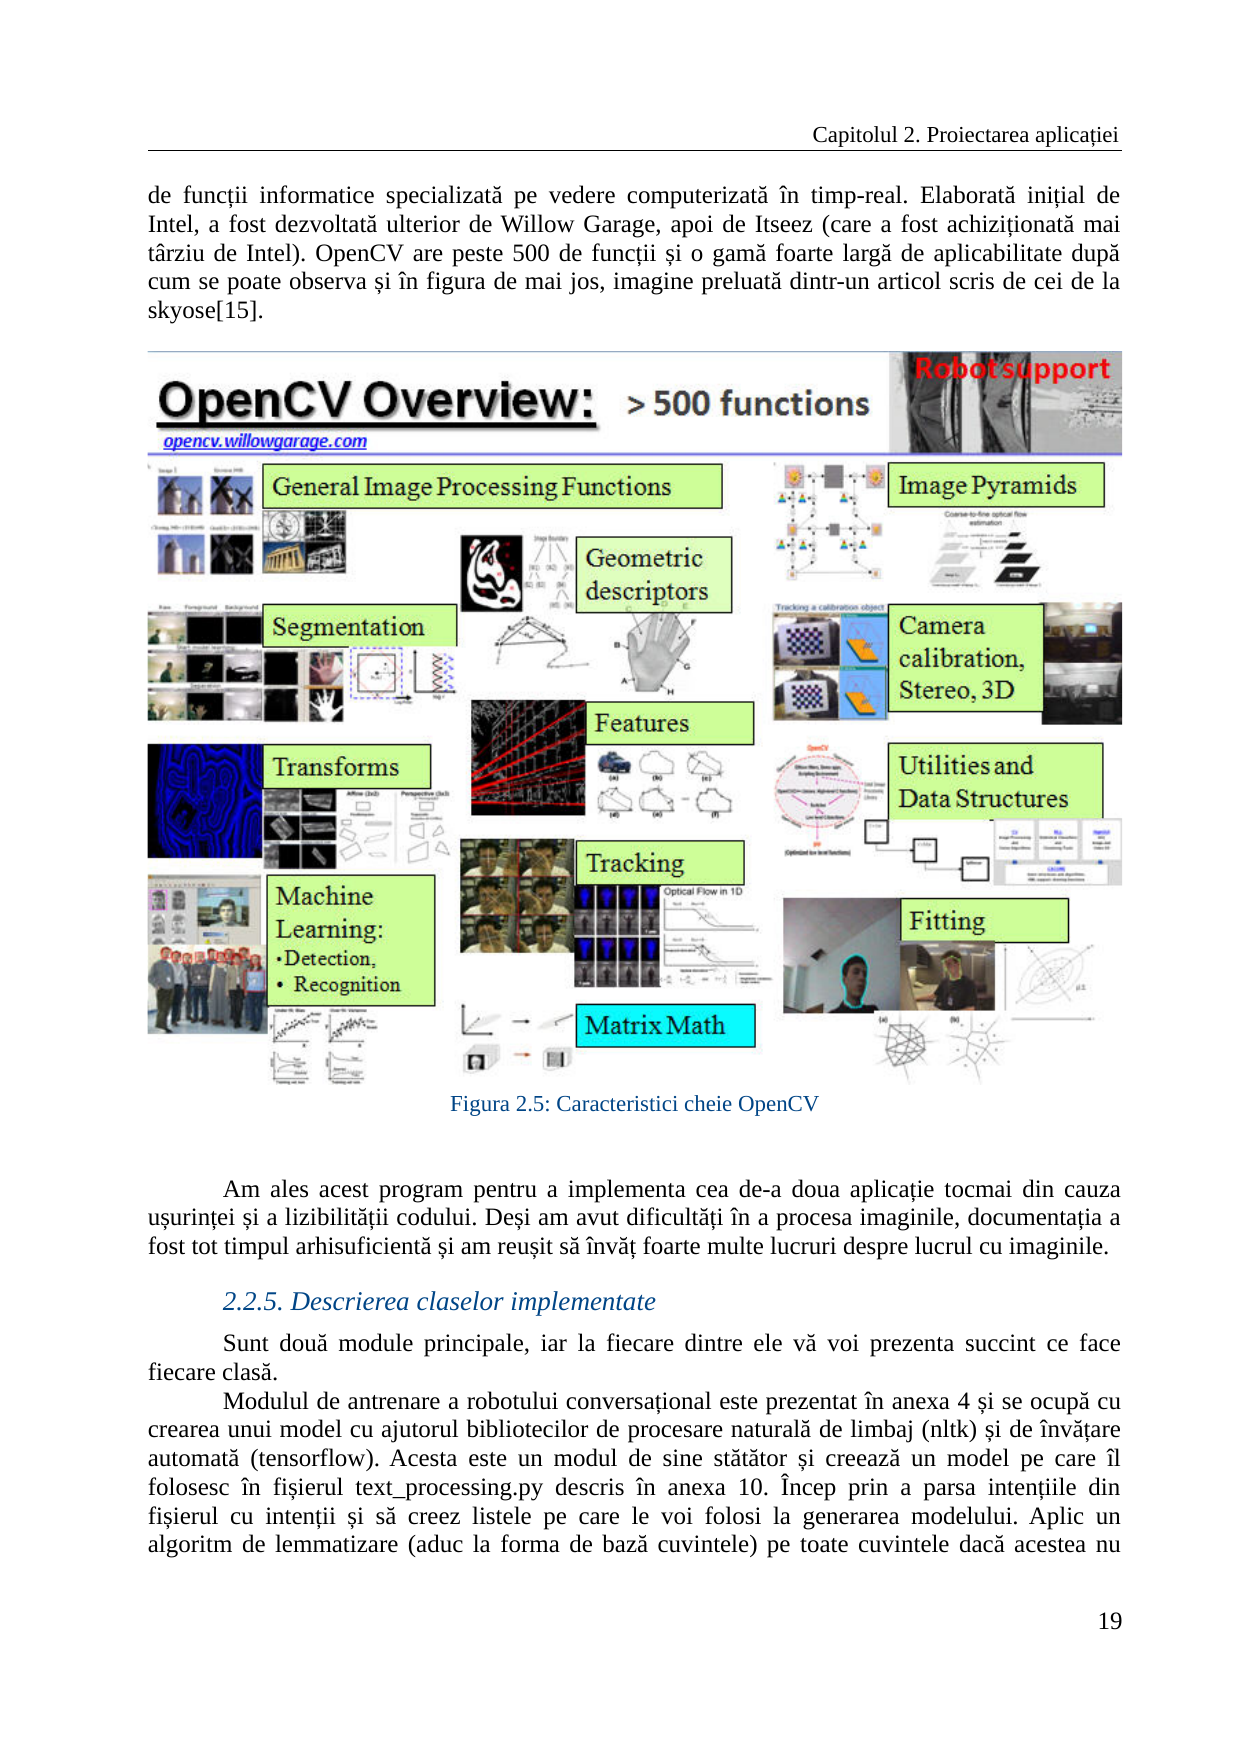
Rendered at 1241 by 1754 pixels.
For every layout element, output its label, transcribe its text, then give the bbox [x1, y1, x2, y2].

text Pentru cea de-a doua aplicație, cea utilitară, am ales să fie implementată utilizând OpenCV. Potrivit Wikipedia, OpenCV (vedere computerizată cu sursă deschisă) este o bibliotecă de funcții informatice specializată pe vedere computerizată în timp-real. Elaborată inițial de Intel, a fost dezvoltată ulterior de Willow Garage, apoi de Itseez (care a fost achiziționată mai târziu de Intel). OpenCV are peste 500 de funcții și o gamă foarte largă de aplicabilitate după cum se poate observa și în figura de mai jos, imagine preluată dintr-un articol scris de cei de la skyose[10]. [148, 180, 1122, 324]
text Sunt două module principale, iar la fiecare dintre ele vă voi prezenta succint ce face fiecare clasă. [148, 1328, 1122, 1386]
text Am ales acest program pentru a implementa cea de-a doua aplicație tocmai din cauza ușurinței și a lizibilității codului. Deși am avut dificultăți în a procesa imaginile, documentația a fost tot timpul arhisuficientă și am reușit să învăț foarte multe lucruri despre lucrul cu imaginile. [148, 1174, 1122, 1260]
picture [147, 351, 1123, 1085]
subtitle Descrierea claselor implementate [223, 1285, 1122, 1316]
text Modulul de antrenare a robotului conversațional este prezentat în anexa 4 și se ocupă cu crearea unui model cu ajutorul bibliotecilor de procesare naturală de limbaj (nltk) și de învățare automată (tensorflow). Acesta este un modul de sine stătător și creează un model pe care îl folosesc în fișierul text_processing.py descris în anexa 10. Încep prin a parsa intențiile din fișierul cu intenții și să creez listele pe care le voi folosi la generarea modelului. Aplic un algoritm de lemmatizare (aduc la forma de bază cuvintele) pe toate cuvintele dacă acestea nu [148, 1386, 1122, 1558]
text Figura 2.5: Caracteristici cheie OpenCV [148, 1085, 1122, 1116]
